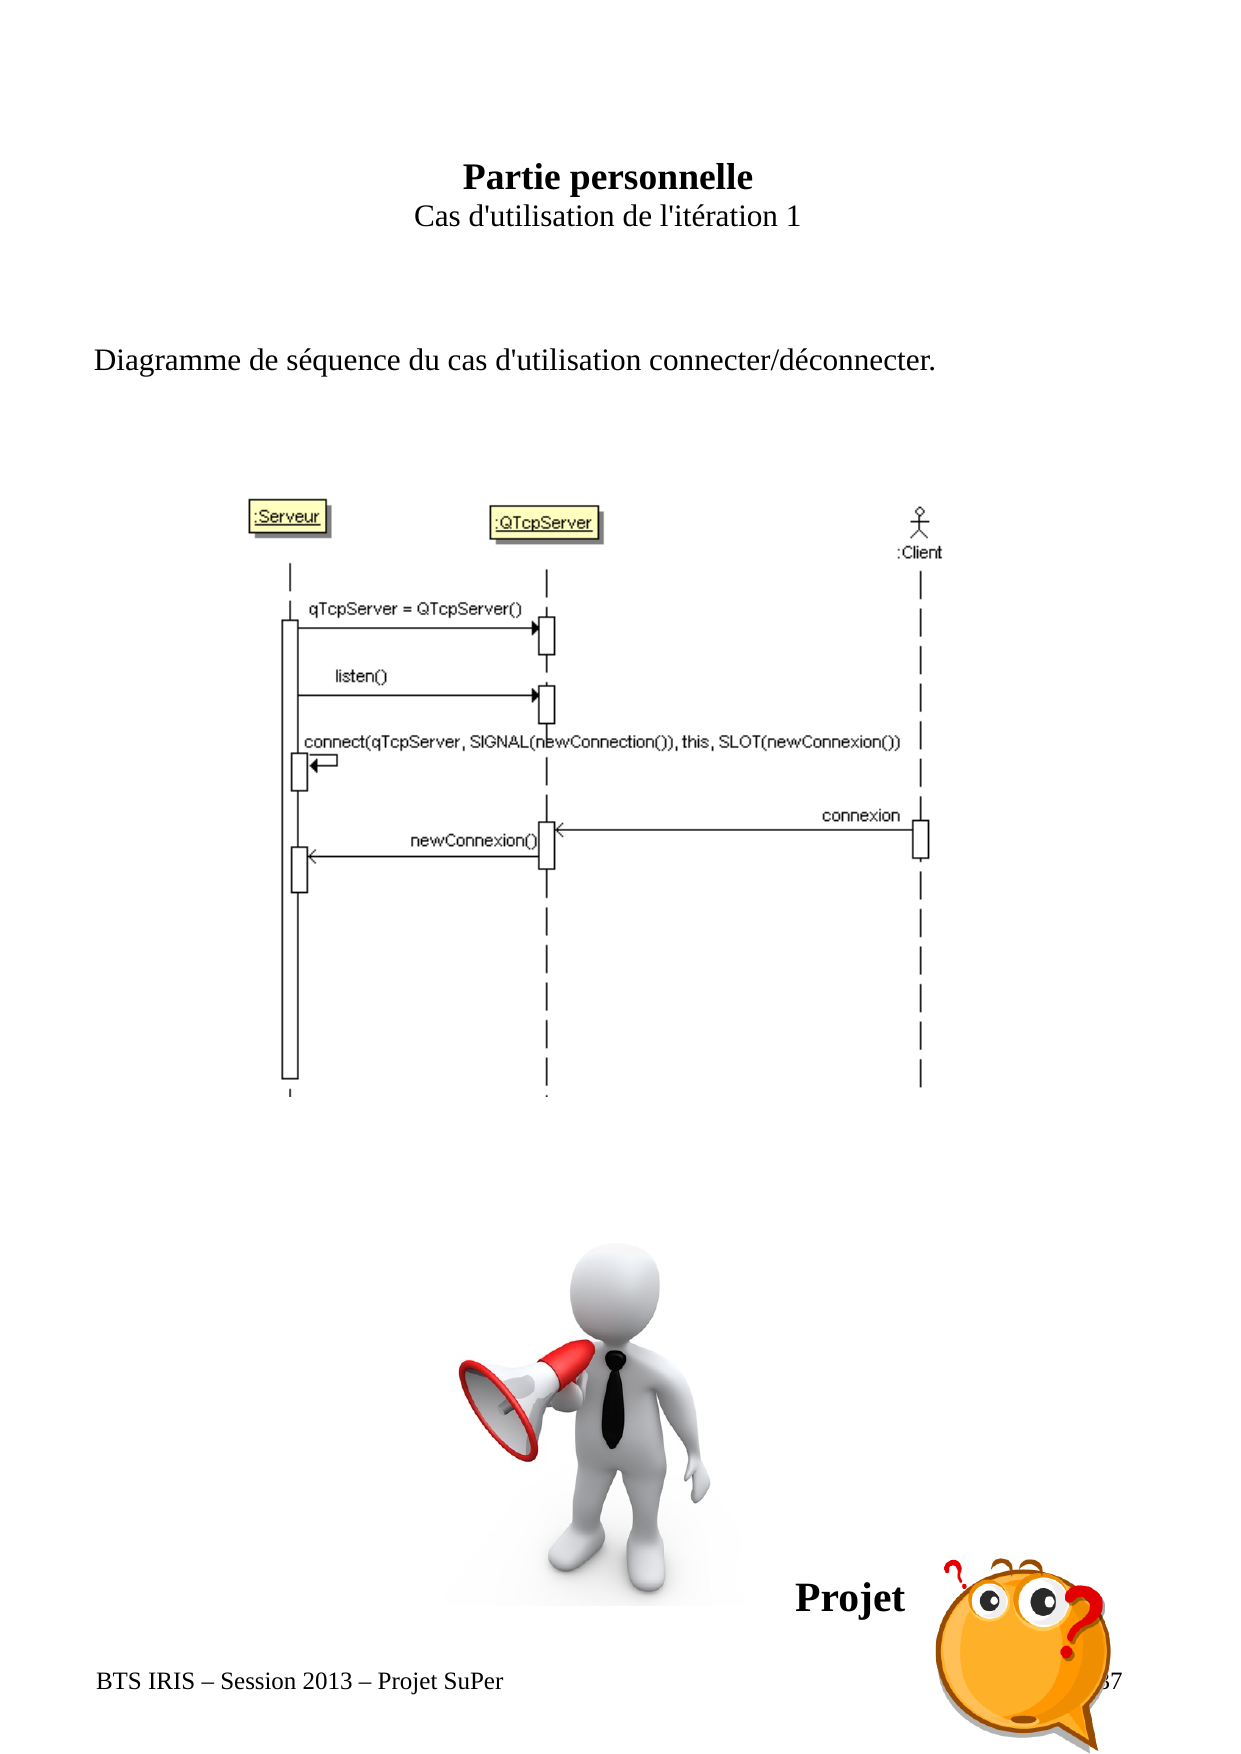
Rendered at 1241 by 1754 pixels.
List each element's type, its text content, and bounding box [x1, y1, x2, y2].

picture [227, 493, 964, 1097]
text Projet [94, 1572, 919, 1620]
picture [919, 1556, 1116, 1754]
picture [411, 1227, 781, 1606]
text Partie personnelle [94, 154, 1122, 197]
text Cas d'utilisation de l'itération 1 [94, 197, 1122, 233]
text Diagramme de séquence du cas d'utilisation connecter/déconnecter. [94, 341, 1122, 377]
